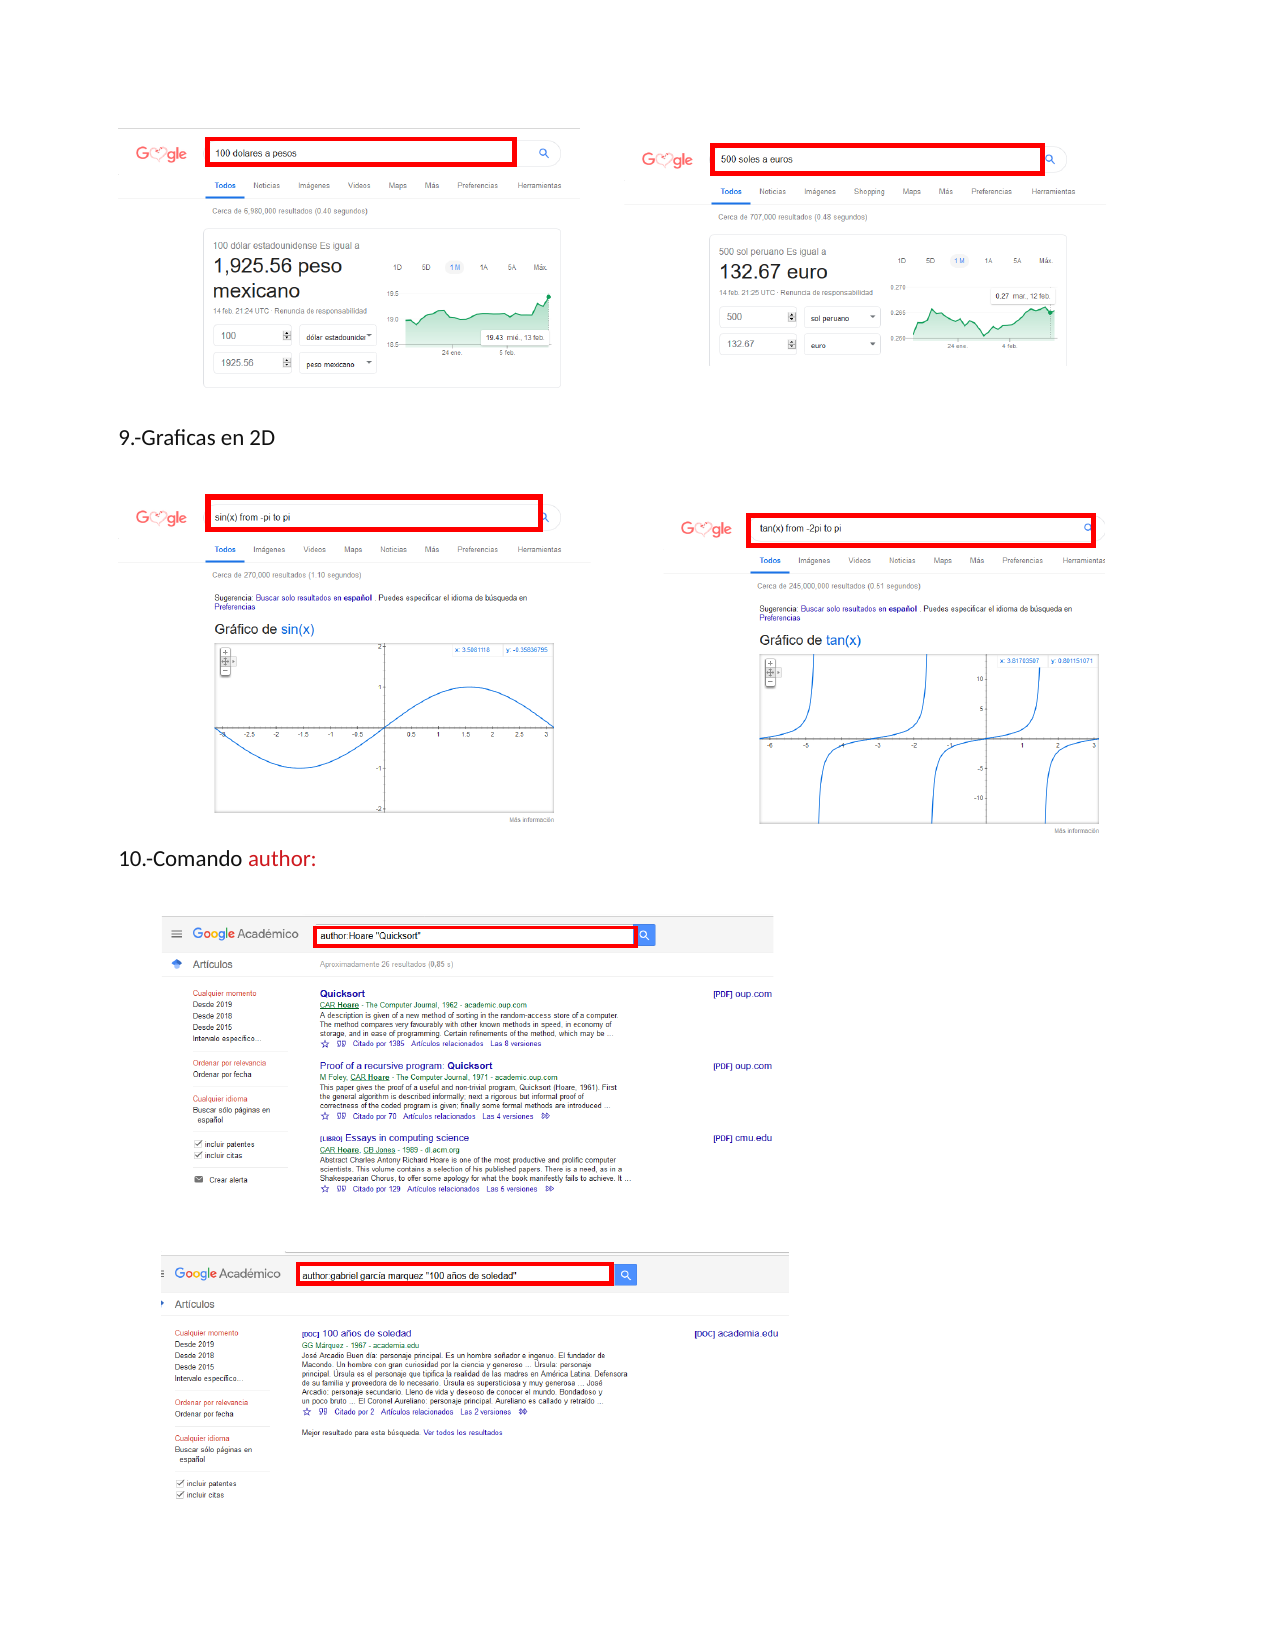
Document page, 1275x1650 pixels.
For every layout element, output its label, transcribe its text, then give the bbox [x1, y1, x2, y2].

picture [161, 1251, 228, 1384]
text 9.-Graficas en 2D [118, 423, 1205, 451]
text 10.-Comando author: [118, 844, 1205, 872]
